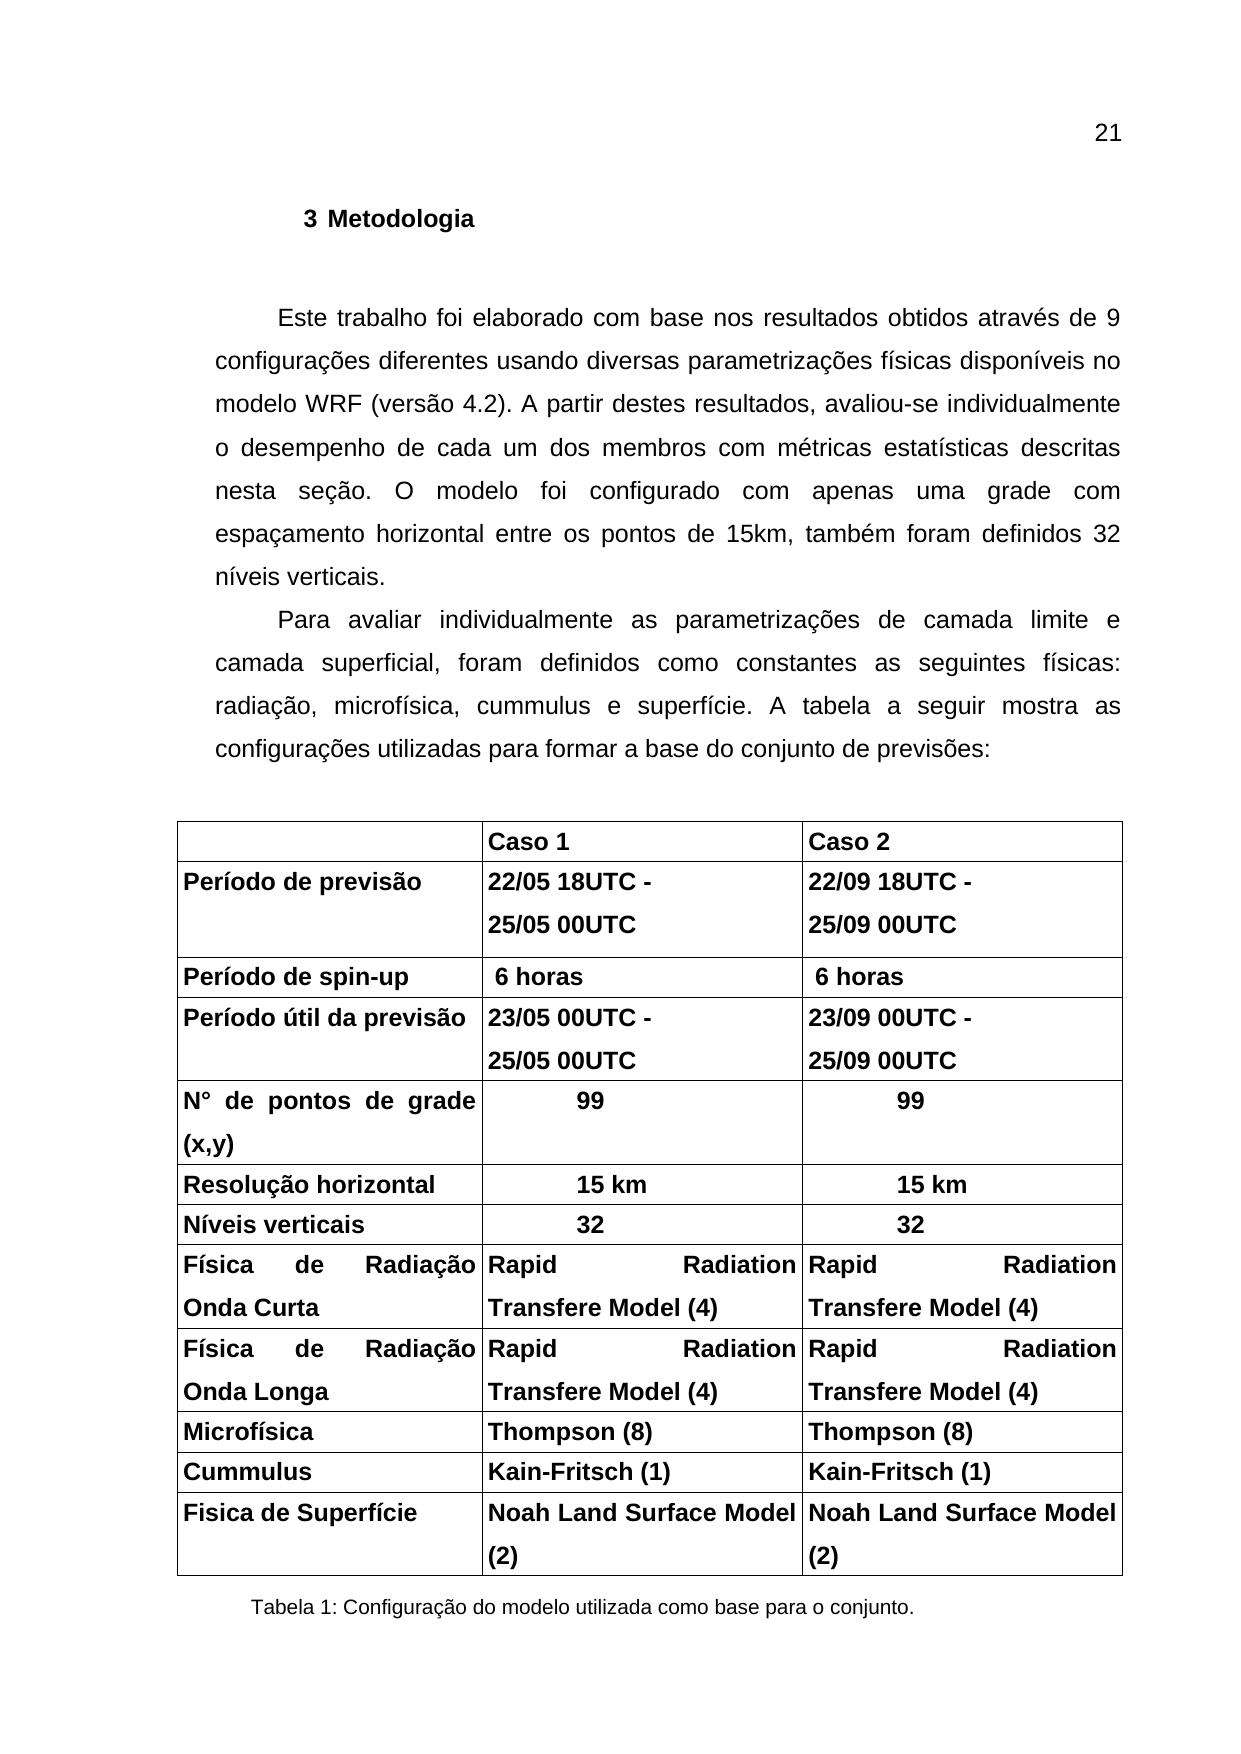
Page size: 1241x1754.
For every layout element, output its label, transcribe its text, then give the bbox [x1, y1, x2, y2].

table_cell Kain-Fritsch (1) [483, 1453, 802, 1492]
table_cell Rapid Radiation Transfere Model (4) [483, 1329, 802, 1411]
table_cell 23/09 00UTC - 25/09 00UTC [803, 998, 1122, 1080]
subtitle Metodologia [215, 204, 1122, 233]
table_cell Rapid Radiation Transfere Model (4) [803, 1245, 1122, 1328]
table_cell Fisica de Superfície [178, 1493, 482, 1575]
table_cell 32 [803, 1205, 1122, 1244]
table_cell Período de spin-up [178, 958, 482, 997]
table_cell Noah Land Surface Model (2) [483, 1493, 802, 1575]
text Tabela 1: Configuração do modelo utilizada como base para o conjunto. [177, 1576, 1122, 1619]
table_cell Kain-Fritsch (1) [803, 1453, 1122, 1492]
table_cell Física de Radiação Onda Curta [178, 1245, 482, 1328]
table_header [178, 822, 482, 861]
table_cell Cummulus [178, 1453, 482, 1492]
table_cell 22/05 18UTC - 25/05 00UTC [483, 862, 802, 957]
text Este trabalho foi elaborado com base nos resultados obtidos através de 9 configurações diferentes usando diversas parametrizações físicas disponíveis no modelo WRF (versão 4.2). A partir destes resultados, avaliou-se individualmente o desempenho de cada um dos membros com métricas estatísticas descritas nesta seção. O modelo foi configurado com apenas uma grade com espaçamento horizontal entre os pontos de 15km, também foram definidos 32 níveis verticais. [215, 303, 1122, 591]
table_header Caso 2 [803, 822, 1122, 861]
text Para avaliar individualmente as parametrizações de camada limite e camada superficial, foram definidos como constantes as seguintes físicas: radiação, microfísica, cummulus e superfície. A tabela a seguir mostra as configurações utilizadas para formar a base do conjunto de previsões: [215, 605, 1122, 763]
table_cell 99 [803, 1081, 1122, 1164]
table_cell Resolução horizontal [178, 1165, 482, 1204]
table_cell 6 horas [803, 958, 1122, 997]
table_header Caso 1 [483, 822, 802, 861]
table_cell Período de previsão [178, 862, 482, 957]
table_cell 6 horas [483, 958, 802, 997]
table_cell 22/09 18UTC - 25/09 00UTC [803, 862, 1122, 957]
table_cell Noah Land Surface Model (2) [803, 1493, 1122, 1575]
table_cell 99 [483, 1081, 802, 1164]
table_cell Thompson (8) [483, 1412, 802, 1452]
table_cell Física de Radiação Onda Longa [178, 1329, 482, 1411]
table_cell Rapid Radiation Transfere Model (4) [803, 1329, 1122, 1411]
table_cell Thompson (8) [803, 1412, 1122, 1452]
table_cell Rapid Radiation Transfere Model (4) [483, 1245, 802, 1328]
table_cell 23/05 00UTC - 25/05 00UTC [483, 998, 802, 1080]
table_cell 32 [483, 1205, 802, 1244]
table_cell 15 km [483, 1165, 802, 1204]
table_cell Microfísica [178, 1412, 482, 1452]
table_cell Período útil da previsão [178, 998, 482, 1080]
table_cell N° de pontos de grade (x,y) [178, 1081, 482, 1164]
table_cell Níveis verticais [178, 1205, 482, 1244]
table_cell 15 km [803, 1165, 1122, 1204]
